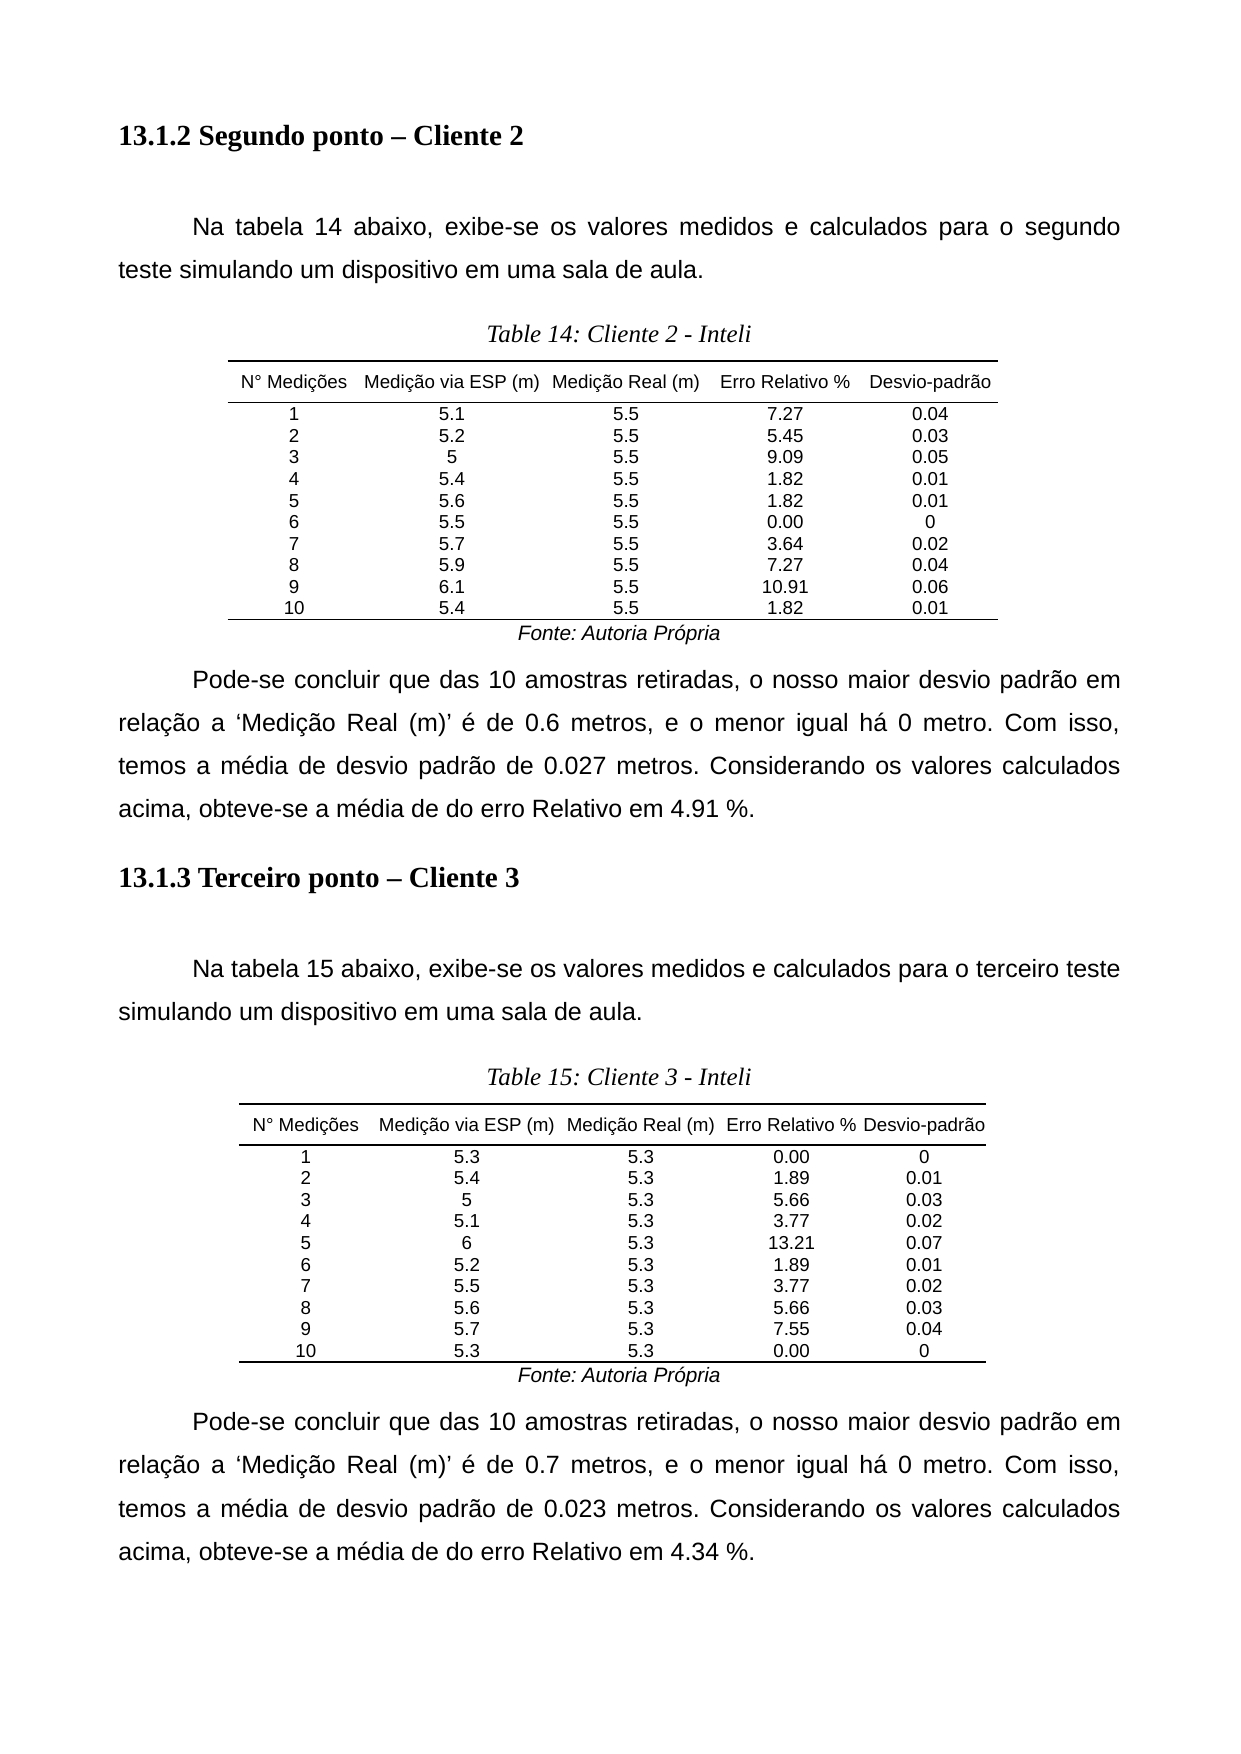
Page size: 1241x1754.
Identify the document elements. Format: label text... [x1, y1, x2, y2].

table_cell 0.01 [862, 489, 998, 511]
table_cell 5.3 [561, 1318, 721, 1340]
table_cell 10 [228, 597, 360, 619]
table_cell 5.3 [561, 1297, 721, 1318]
table_cell 5.5 [360, 511, 543, 532]
table_cell 5.3 [561, 1232, 721, 1253]
table_cell 0.04 [862, 1318, 986, 1340]
table_cell 3.77 [721, 1275, 862, 1297]
table_cell 0.03 [862, 1297, 986, 1318]
table_cell 0.00 [721, 1146, 862, 1167]
table_cell 5.3 [561, 1189, 721, 1210]
table_cell 0.02 [862, 533, 998, 554]
table_cell 0 [862, 511, 998, 532]
table_cell 5.66 [721, 1189, 862, 1210]
table_cell 1.82 [708, 597, 862, 619]
subtitle 13.1.2 Segundo ponto – Cliente 2 [118, 118, 1122, 152]
table_cell 1.89 [721, 1167, 862, 1189]
table_cell 6 [239, 1254, 372, 1275]
table_cell 0.06 [862, 576, 998, 597]
table_cell 1 [228, 403, 360, 425]
table_header Medição Real (m) [543, 362, 708, 402]
table_cell 5 [373, 1189, 561, 1210]
table_cell 5.9 [360, 554, 543, 576]
table_cell 5.3 [561, 1275, 721, 1297]
text Pode-se concluir que das 10 amostras retiradas, o nosso maior desvio padrão em relação a ‘Medição Real (m)’ é de 0.7 metros, e o menor igual há 0 metro. Com isso, temos a média de desvio padrão de 0.023 metros. Considerando os valores calculados acima, obteve-se a média de do erro Relativo em 4.34 %. [118, 1407, 1122, 1566]
table_cell 5.45 [708, 425, 862, 446]
table_cell 0.02 [862, 1275, 986, 1297]
table_header N° Medições [239, 1105, 372, 1144]
table_cell 2 [239, 1167, 372, 1189]
table_cell 4 [228, 468, 360, 489]
text Fonte: Autoria Própria [118, 1363, 1122, 1387]
table_cell 0.05 [862, 446, 998, 468]
table_cell 0.04 [862, 554, 998, 576]
table_cell 9 [239, 1318, 372, 1340]
table_cell 0.01 [862, 1254, 986, 1275]
table_cell 5.6 [373, 1297, 561, 1318]
table_cell 5.66 [721, 1297, 862, 1318]
table_cell 5.5 [543, 576, 708, 597]
table_cell 4 [239, 1210, 372, 1232]
table_cell 0.01 [862, 597, 998, 619]
table_cell 5.3 [561, 1254, 721, 1275]
table_cell 3 [228, 446, 360, 468]
table_cell 5.1 [360, 403, 543, 425]
table_cell 8 [228, 554, 360, 576]
table_cell 0.02 [862, 1210, 986, 1232]
table_cell 5.4 [360, 468, 543, 489]
table_cell 5.5 [543, 554, 708, 576]
table_cell 0.03 [862, 425, 998, 446]
table_cell 6 [373, 1232, 561, 1253]
table_cell 1 [239, 1146, 372, 1167]
table_header Medição via ESP (m) [360, 362, 543, 402]
table_cell 5.3 [373, 1146, 561, 1167]
text Pode-se concluir que das 10 amostras retiradas, o nosso maior desvio padrão em relação a ‘Medição Real (m)’ é de 0.6 metros, e o menor igual há 0 metro. Com isso, temos a média de desvio padrão de 0.027 metros. Considerando os valores calculados acima, obteve-se a média de do erro Relativo em 4.91 %. [118, 665, 1122, 823]
text Na tabela 15 abaixo, exibe-se os valores medidos e calculados para o terceiro teste simulando um dispositivo em uma sala de aula. [118, 954, 1122, 1026]
table_cell 3.77 [721, 1210, 862, 1232]
table_cell 5.3 [561, 1167, 721, 1189]
table_header Erro Relativo % [721, 1105, 862, 1144]
table_cell 0.07 [862, 1232, 986, 1253]
table_cell 5.5 [543, 446, 708, 468]
table_cell 10.91 [708, 576, 862, 597]
table_cell 5 [239, 1232, 372, 1253]
table_cell 6.1 [360, 576, 543, 597]
table_cell 9 [228, 576, 360, 597]
table_cell 5.3 [373, 1340, 561, 1361]
table_cell 0.01 [862, 468, 998, 489]
table_cell 7.27 [708, 403, 862, 425]
text Table 15: Cliente 3 - Inteli [118, 1062, 1122, 1090]
table_cell 3.64 [708, 533, 862, 554]
table_cell 2 [228, 425, 360, 446]
text Table 14: Cliente 2 - Inteli [118, 319, 1122, 348]
table_cell 1.82 [708, 468, 862, 489]
table_cell 5.2 [373, 1254, 561, 1275]
table_cell 8 [239, 1297, 372, 1318]
table_cell 5.5 [543, 468, 708, 489]
table_cell 0 [862, 1146, 986, 1167]
table_cell 0.00 [721, 1340, 862, 1361]
table_header Desvio-padrão [862, 1105, 986, 1144]
table_cell 5.7 [373, 1318, 561, 1340]
table_cell 1.82 [708, 489, 862, 511]
table_cell 5.5 [543, 597, 708, 619]
table_cell 0.03 [862, 1189, 986, 1210]
table_cell 7.27 [708, 554, 862, 576]
table_cell 5.3 [561, 1146, 721, 1167]
table_cell 0.01 [862, 1167, 986, 1189]
table_cell 5.6 [360, 489, 543, 511]
table_cell 3 [239, 1189, 372, 1210]
table_cell 5.5 [373, 1275, 561, 1297]
text Na tabela 14 abaixo, exibe-se os valores medidos e calculados para o segundo teste simulando um dispositivo em uma sala de aula. [118, 212, 1122, 284]
subtitle 13.1.3 Terceiro ponto – Cliente 3 [118, 861, 1122, 894]
table_header Desvio-padrão [862, 362, 998, 402]
table_cell 5 [228, 489, 360, 511]
table_header Medição Real (m) [561, 1105, 721, 1144]
table_cell 5.5 [543, 511, 708, 532]
table_header N° Medições [228, 362, 360, 402]
table_cell 5.5 [543, 403, 708, 425]
table_cell 5.5 [543, 533, 708, 554]
text Fonte: Autoria Própria [118, 620, 1122, 644]
table_cell 5.2 [360, 425, 543, 446]
table_cell 7 [239, 1275, 372, 1297]
table_cell 5.5 [543, 425, 708, 446]
table_cell 5.4 [373, 1167, 561, 1189]
table_header Medição via ESP (m) [373, 1105, 561, 1144]
table_cell 0.04 [862, 403, 998, 425]
table_cell 5.5 [543, 489, 708, 511]
table_cell 7 [228, 533, 360, 554]
table_cell 5.3 [561, 1210, 721, 1232]
table_cell 5.1 [373, 1210, 561, 1232]
table_cell 0.00 [708, 511, 862, 532]
table_cell 5.7 [360, 533, 543, 554]
table_cell 9.09 [708, 446, 862, 468]
table_cell 1.89 [721, 1254, 862, 1275]
table_cell 5.4 [360, 597, 543, 619]
table_cell 6 [228, 511, 360, 532]
table_header Erro Relativo % [708, 362, 862, 402]
table_cell 5.3 [561, 1340, 721, 1361]
table_cell 0 [862, 1340, 986, 1361]
table_cell 13.21 [721, 1232, 862, 1253]
table_cell 10 [239, 1340, 372, 1361]
table_cell 5 [360, 446, 543, 468]
table_cell 7.55 [721, 1318, 862, 1340]
